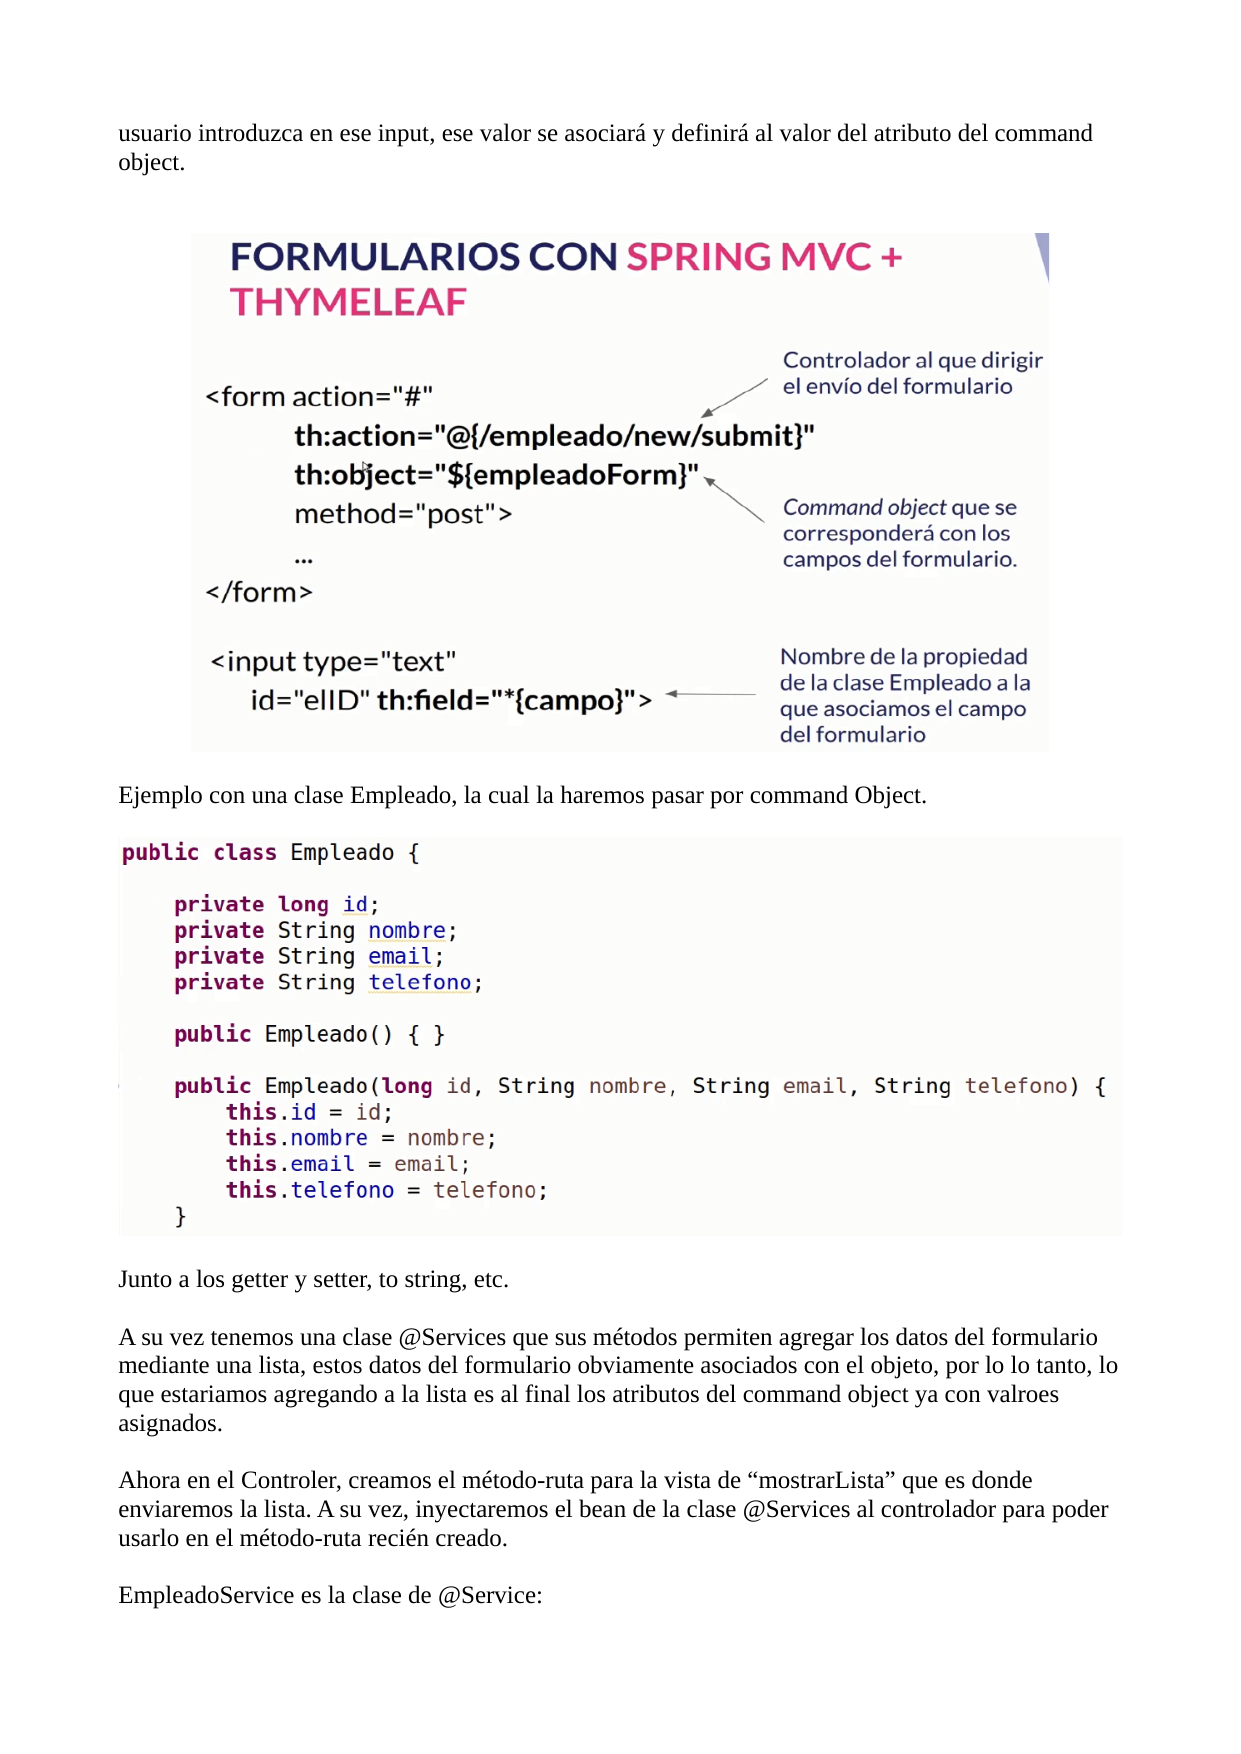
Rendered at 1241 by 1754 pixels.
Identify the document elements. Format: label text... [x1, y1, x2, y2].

picture [191, 233, 1050, 752]
picture [118, 837, 1123, 1236]
text Ahora en el Controler, creamos el método-ruta para la vista de “mostrarLista” que es donde enviaremos la lista. A su vez, inyectaremos el bean de la clase @Services al controlador para poder usarlo en el método-ruta recién creado. [118, 1465, 1122, 1552]
text usuario introduzca en ese input, ese valor se asociará y definirá al valor del atributo del command object. [118, 118, 1122, 176]
text EmpleadoService es la clase de @Service: [118, 1580, 1122, 1609]
text Junto a los getter y setter, to string, etc. [118, 1264, 1122, 1293]
text A su vez tenemos una clase @Services que sus métodos permiten agregar los datos del formulario mediante una lista, estos datos del formulario obviamente asociados con el objeto, por lo lo tanto, lo que estariamos agregando a la lista es al final los atributos del command object ya con valroes asignados. [118, 1322, 1122, 1437]
text Ejemplo con una clase Empleado, la cual la haremos pasar por command Object. [118, 780, 1122, 809]
